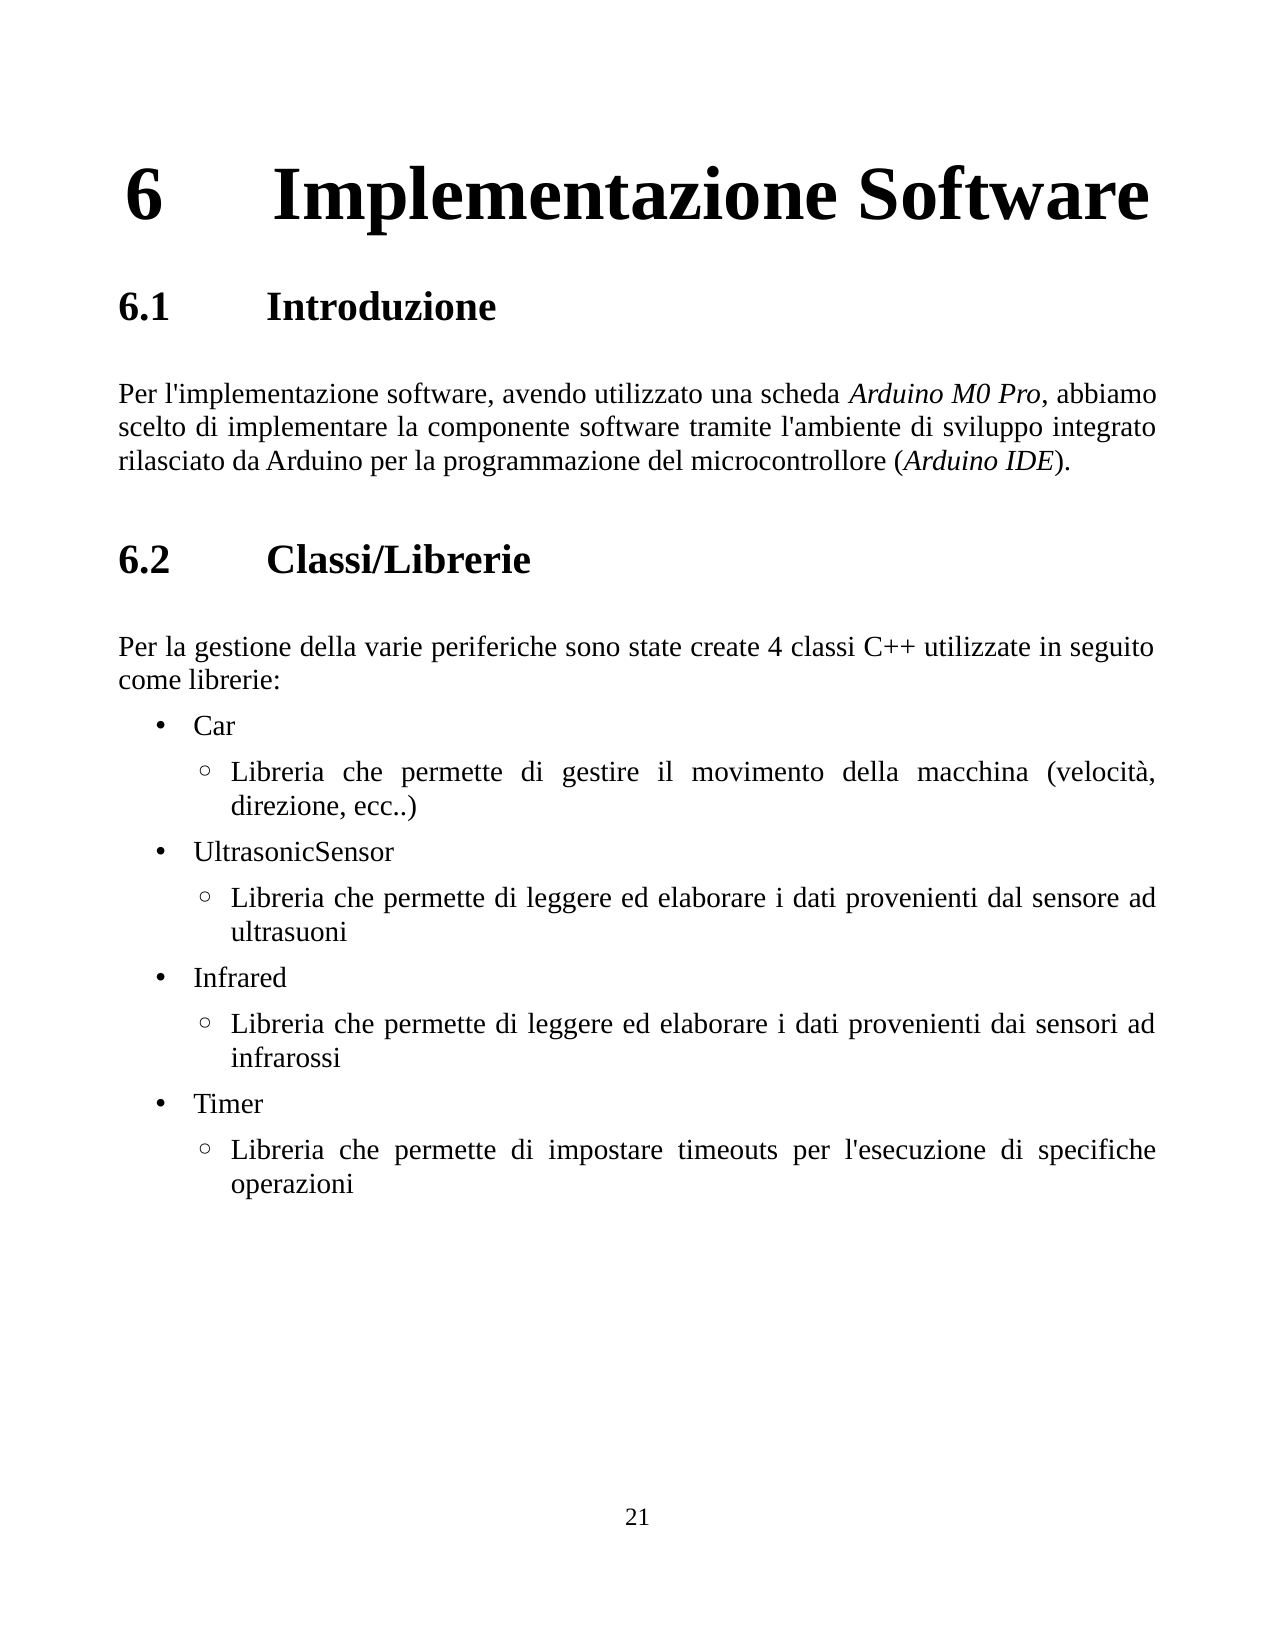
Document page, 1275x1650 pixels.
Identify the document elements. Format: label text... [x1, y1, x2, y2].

subtitle 6.1 Introduzione [118, 282, 1157, 330]
list Libreria che permette di leggere ed elaborare i dati provenienti dal sensore ad ultrasuoni [193, 880, 1157, 948]
list Libreria che permette di impostare timeouts per l'esecuzione di specifiche operazioni [193, 1132, 1157, 1199]
list Car [156, 708, 1157, 742]
text Per la gestione della varie periferiche sono state create 4 classi C++ utilizzate in seguito come librerie: [118, 629, 1157, 696]
list Infrared [156, 960, 1157, 994]
list Timer [156, 1086, 1157, 1119]
subtitle 6 Implementazione Software [118, 148, 1157, 236]
list UltrasonicSensor [156, 834, 1157, 868]
subtitle 6.2 Classi/Librerie [118, 535, 1157, 583]
list Libreria che permette di gestire il movimento della macchina (velocità, direzione, ecc..) [193, 754, 1157, 822]
list Libreria che permette di leggere ed elaborare i dati provenienti dai sensori ad infrarossi [193, 1006, 1157, 1073]
text Per l'implementazione software, avendo utilizzato una scheda Arduino M0 Pro, abbiamo scelto di implementare la componente software tramite l'ambiente di sviluppo integrato rilasciato da Arduino per la programmazione del microcontrollore (Arduino IDE). [118, 376, 1157, 476]
